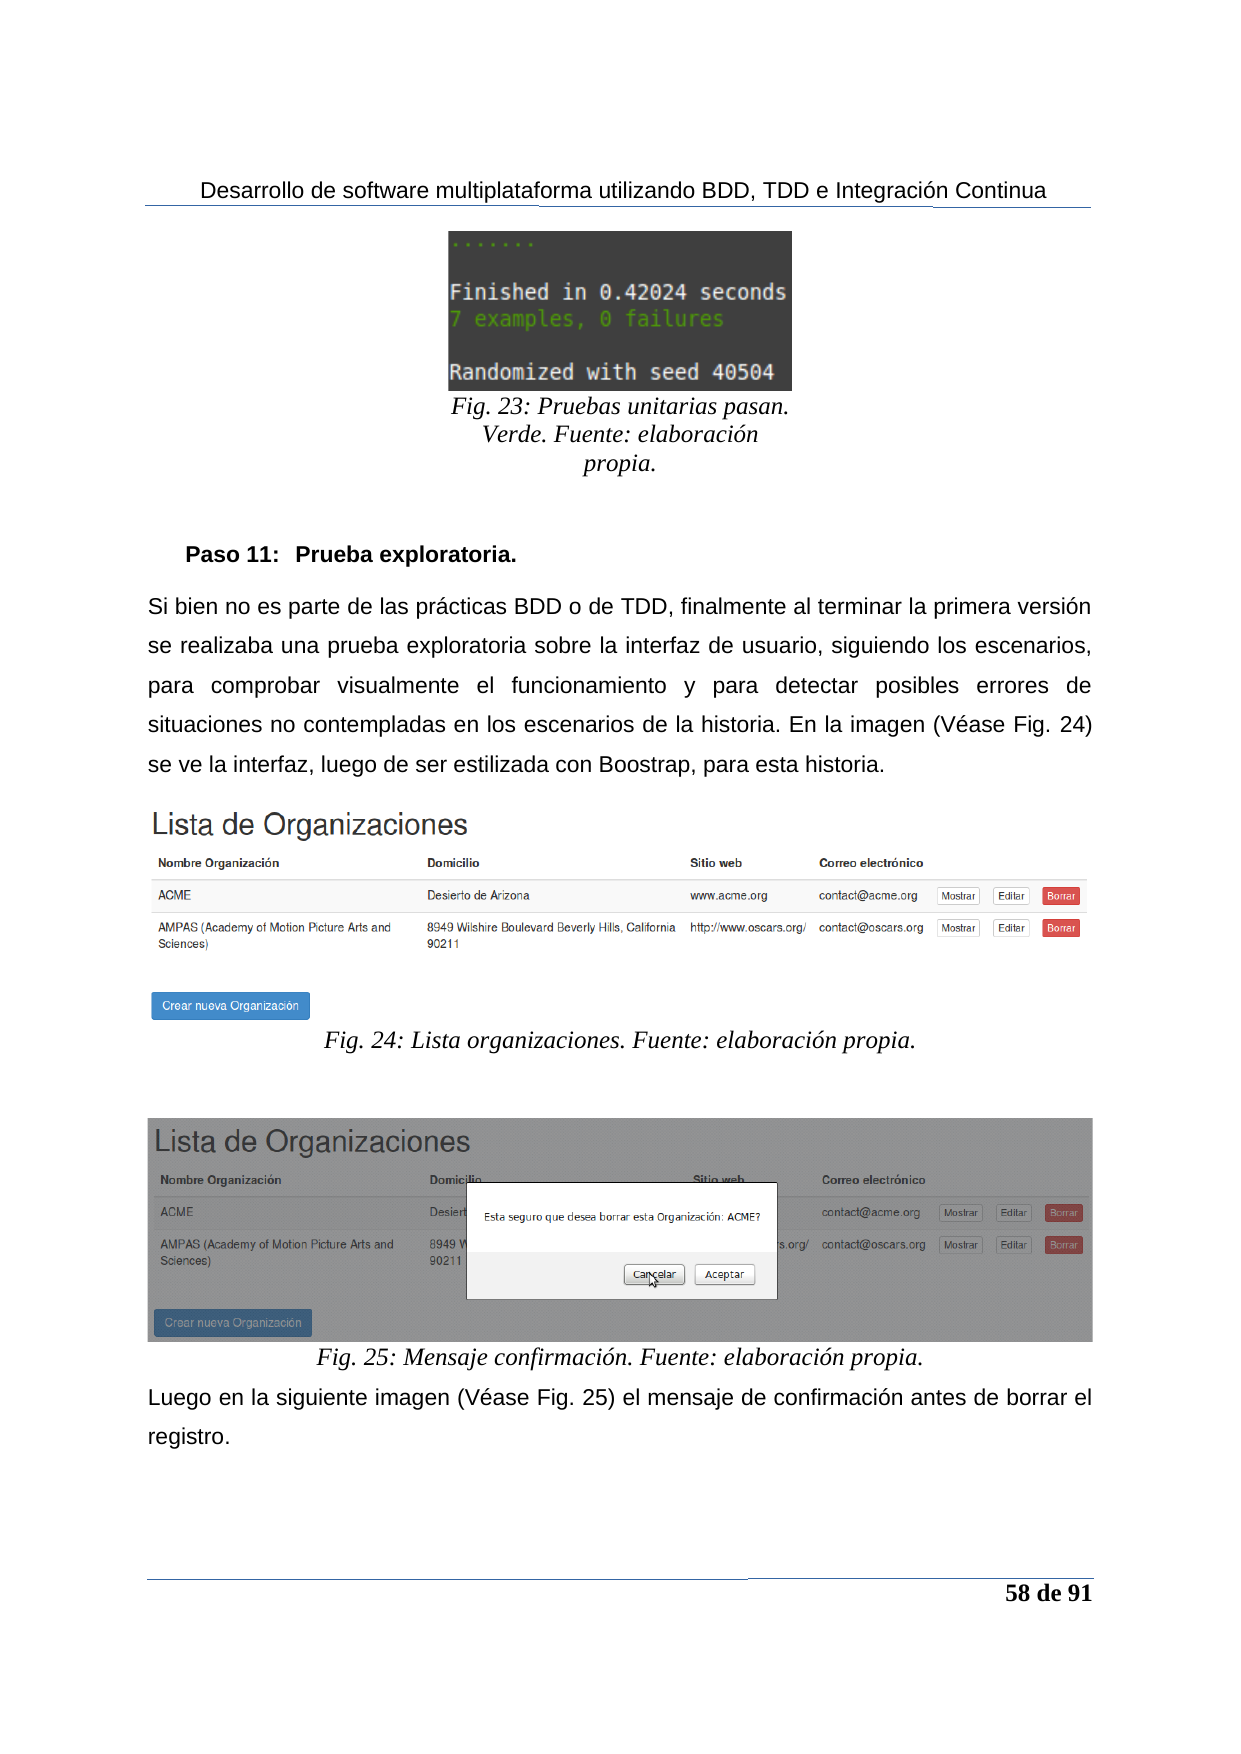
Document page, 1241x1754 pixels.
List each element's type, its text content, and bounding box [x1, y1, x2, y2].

picture [147, 807, 1093, 1025]
list Prueba exploratoria. [185, 541, 1093, 568]
picture [448, 231, 792, 391]
text Fig. 23: Pruebas unitarias pasan. Verde. Fuente: elaboración propia. [448, 391, 792, 477]
text Si bien no es parte de las prácticas BDD o de TDD, finalmente al terminar la primera versión se realizaba una prueba exploratoria sobre la interfaz de usuario, siguiendo los escenarios, para comprobar visualmente el funcionamiento y para detectar posibles errores de situaciones no contempladas en los escenarios de la historia. En la imagen (Véase Fig. 24) se ve la interfaz, luego de ser estilizada con Boostrap, para esta historia. [148, 593, 1093, 777]
text Luego en la siguiente imagen (Véase Fig. 25) el mensaje de confirmación antes de borrar el registro. [148, 1371, 1093, 1449]
text Fig. 24: Lista organizaciones. Fuente: elaboración propia. [148, 1025, 1093, 1054]
picture [147, 1118, 1093, 1342]
text Fig. 25: Mensaje confirmación. Fuente: elaboración propia. [148, 1342, 1093, 1371]
text [148, 1106, 1093, 1118]
